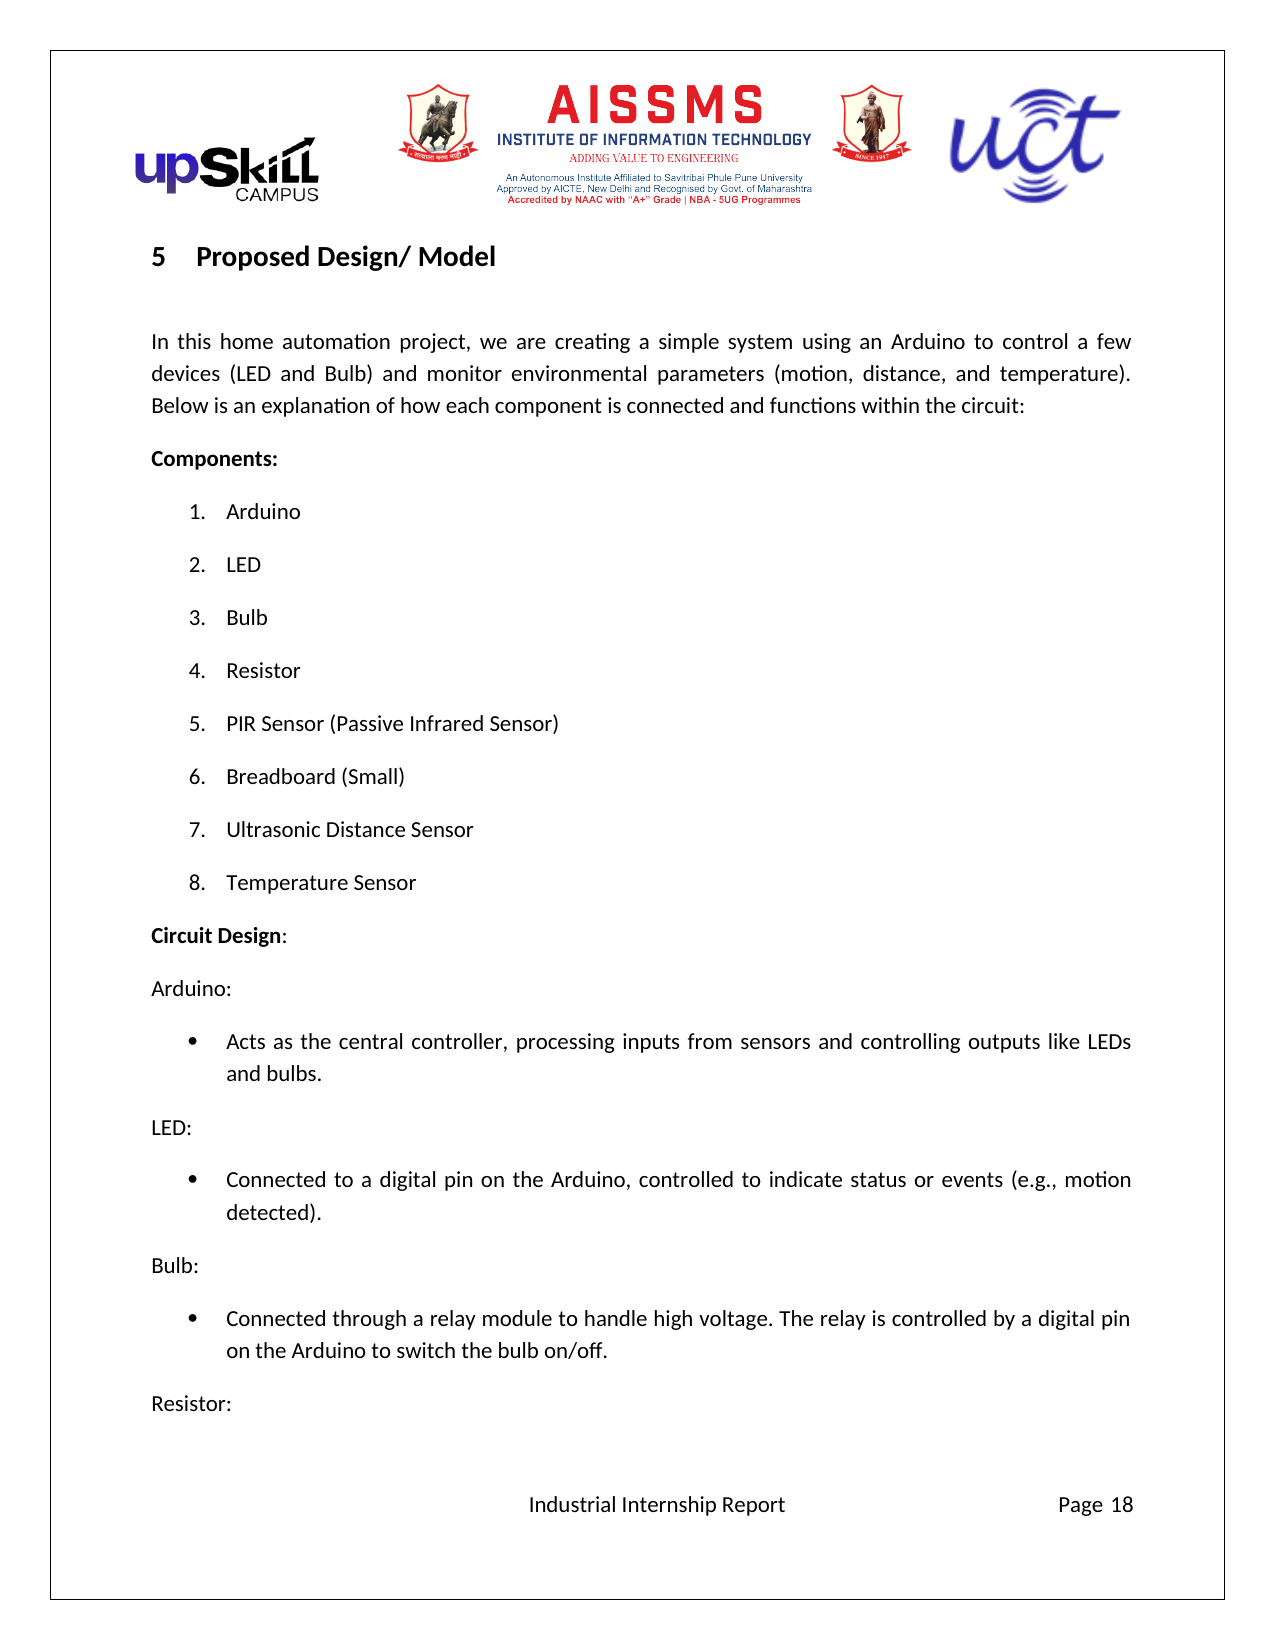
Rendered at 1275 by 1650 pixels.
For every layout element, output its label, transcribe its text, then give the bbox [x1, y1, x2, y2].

text Arduino: [151, 974, 1133, 1002]
picture [104, 124, 350, 205]
list Connected to a digital pin on the Arduino, controlled to indicate status or events (e.g., motion detected). [188, 1166, 1133, 1226]
text Resistor: [151, 1389, 1133, 1417]
text LED: [151, 1113, 1133, 1141]
text In this home automation project, we are creating a simple system using an Arduino to control a few devices (LED and Bulb) and monitor environmental parameters (motion, distance, and temperature). Below is an explanation of how each component is connected and functions within the circuit: [151, 327, 1133, 419]
subtitle Proposed Design/ Model [151, 238, 1133, 274]
list Connected through a relay module to handle high voltage. The relay is controlled by a digital pin on the Arduino to switch the bulb on/off. [188, 1304, 1133, 1364]
list Resistor [188, 656, 1133, 684]
list Acts as the central controller, processing inputs from sensors and controlling outputs like LEDs and bulbs. [188, 1027, 1133, 1088]
text Bulb: [151, 1251, 1133, 1279]
picture [947, 79, 1127, 205]
list Arduino [188, 497, 1133, 525]
text Circuit Design: [151, 921, 1133, 949]
list LED [188, 550, 1133, 578]
list Breadboard (Small) [188, 762, 1133, 790]
list Temperature Sensor [188, 868, 1133, 896]
list Ultrasonic Distance Sensor [188, 815, 1133, 843]
text Components: [151, 444, 1133, 472]
picture [391, 79, 915, 205]
list Bulb [188, 603, 1133, 631]
list PIR Sensor (Passive Infrared Sensor) [188, 709, 1133, 737]
